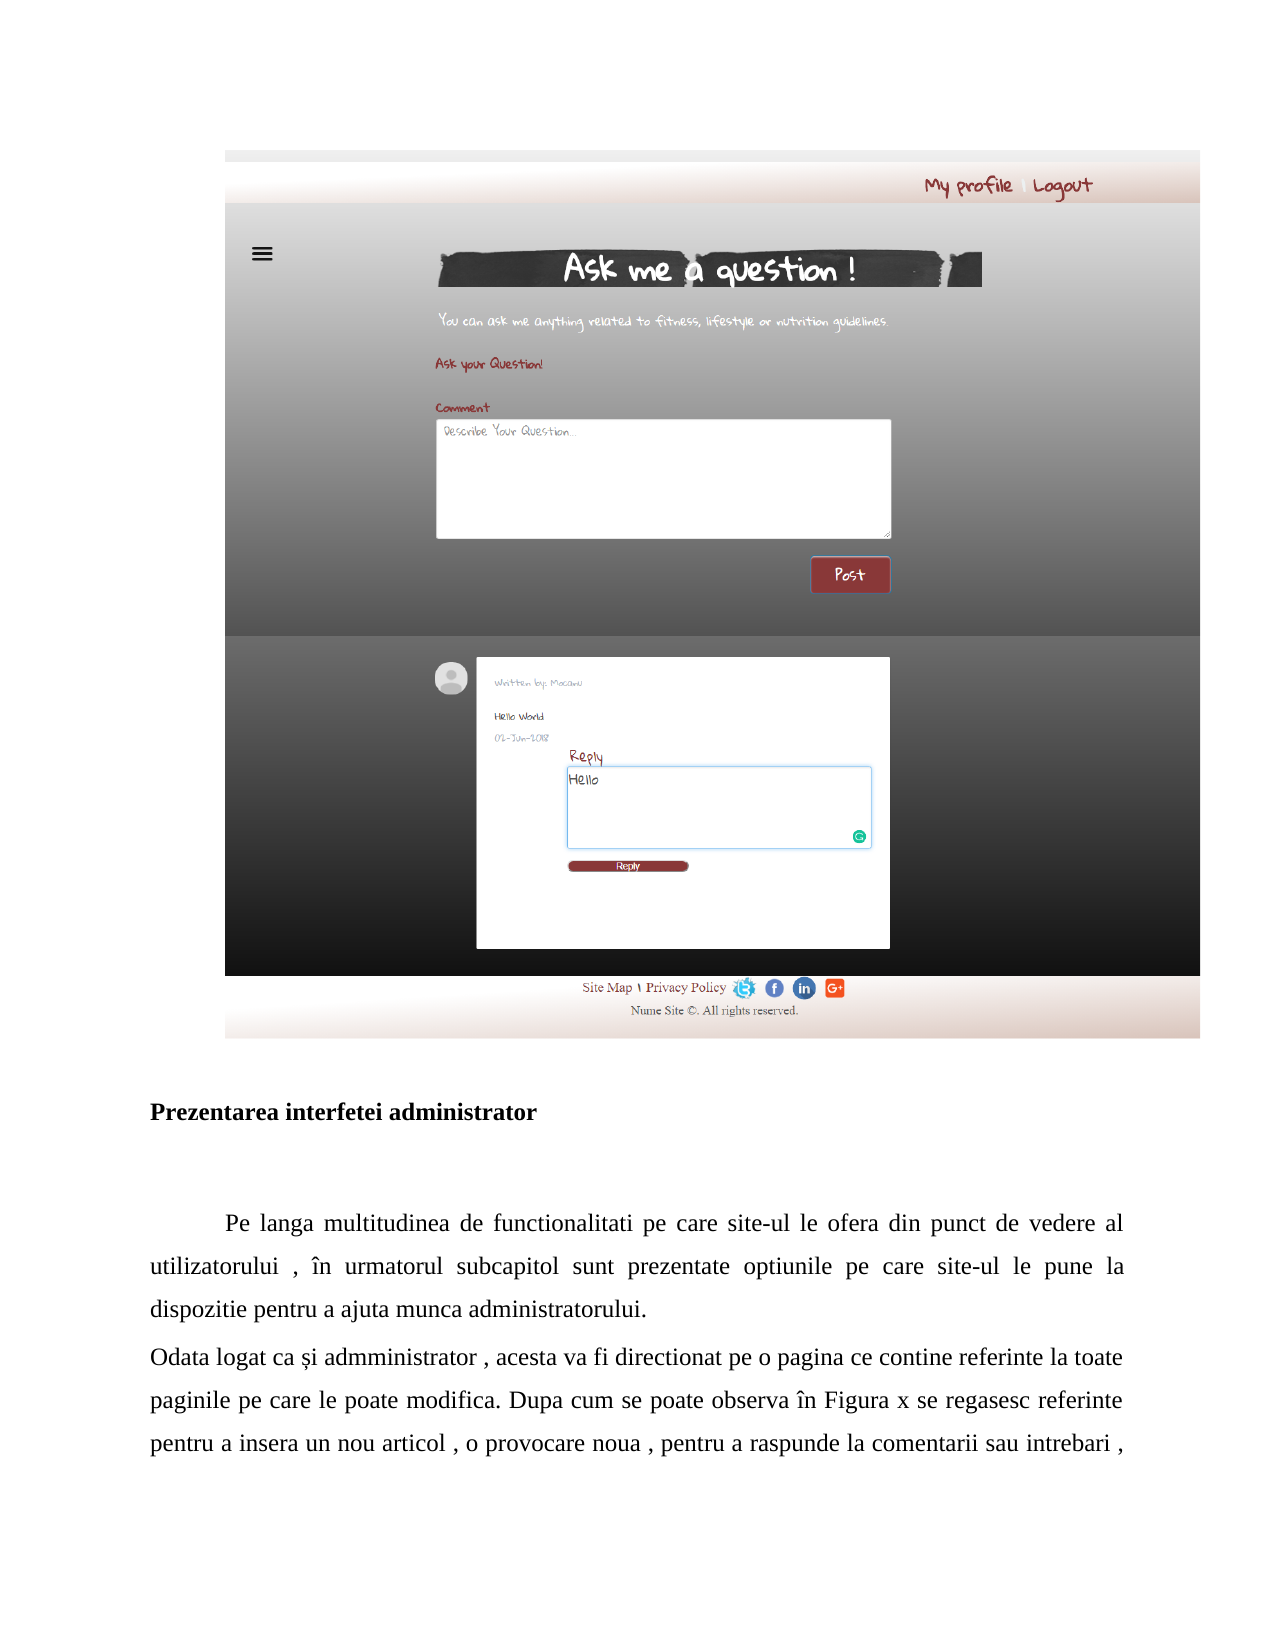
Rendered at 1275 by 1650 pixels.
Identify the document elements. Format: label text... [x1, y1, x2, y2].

picture [225, 150, 1200, 1039]
text Pe langa multitudinea de functionalitati pe care site-ul le ofera din punct de vedere al utilizatorului , în urmatorul subcapitol sunt prezentate optiunile pe care site-ul le pune la dispozitie pentru a ajuta munca administratorului. [150, 1208, 1125, 1323]
text Odata logat ca și admministrator , acesta va fi directionat pe o pagina ce contine referinte la toate paginile pe care le poate modifica. Dupa cum se poate observa în Figura x se regasesc referinte pentru a insera un nou articol , o provocare noua , pentru a raspunde la comentarii sau intrebari , [150, 1342, 1125, 1457]
text Prezentarea interfetei administrator [150, 1097, 1125, 1125]
